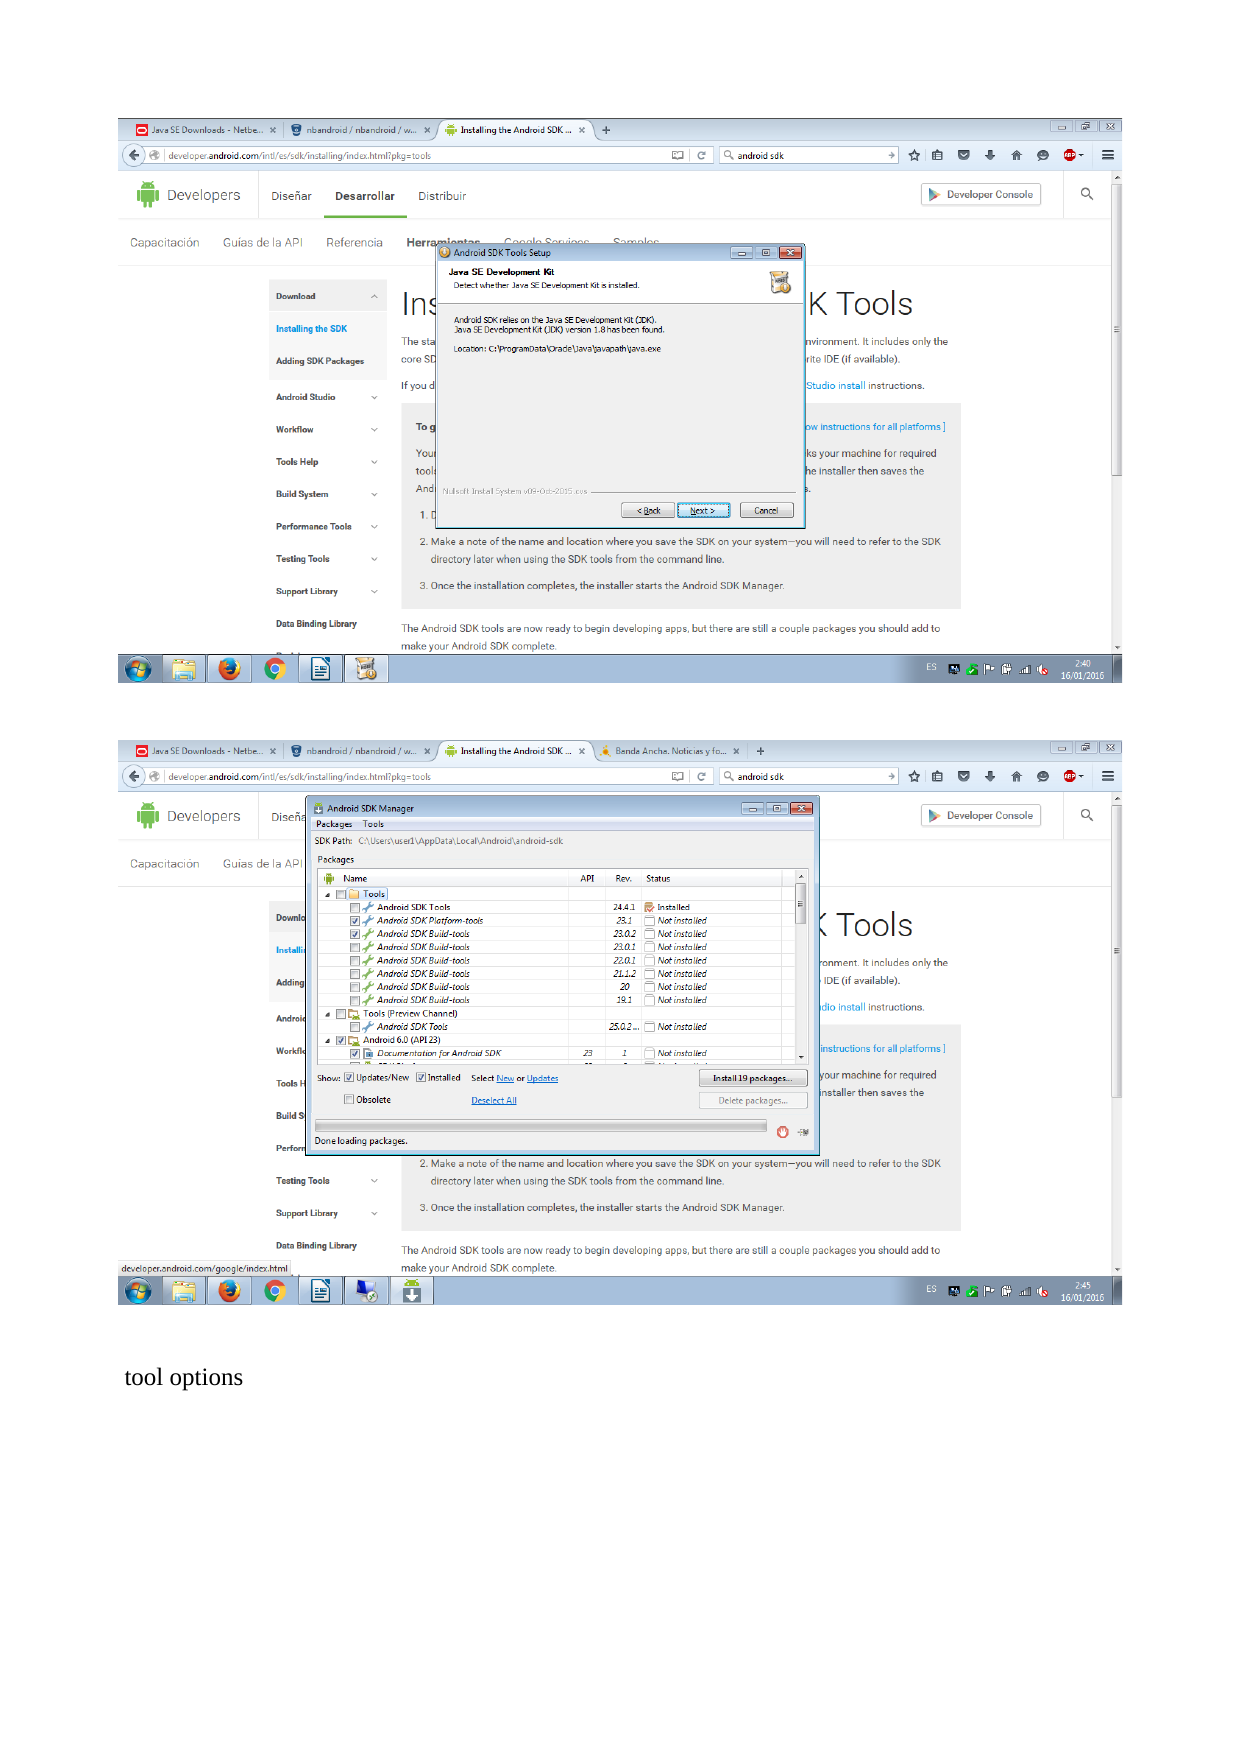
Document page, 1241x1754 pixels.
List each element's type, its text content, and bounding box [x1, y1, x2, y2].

picture [118, 118, 1123, 683]
text tool options [118, 1362, 1122, 1391]
picture [118, 740, 1123, 1305]
